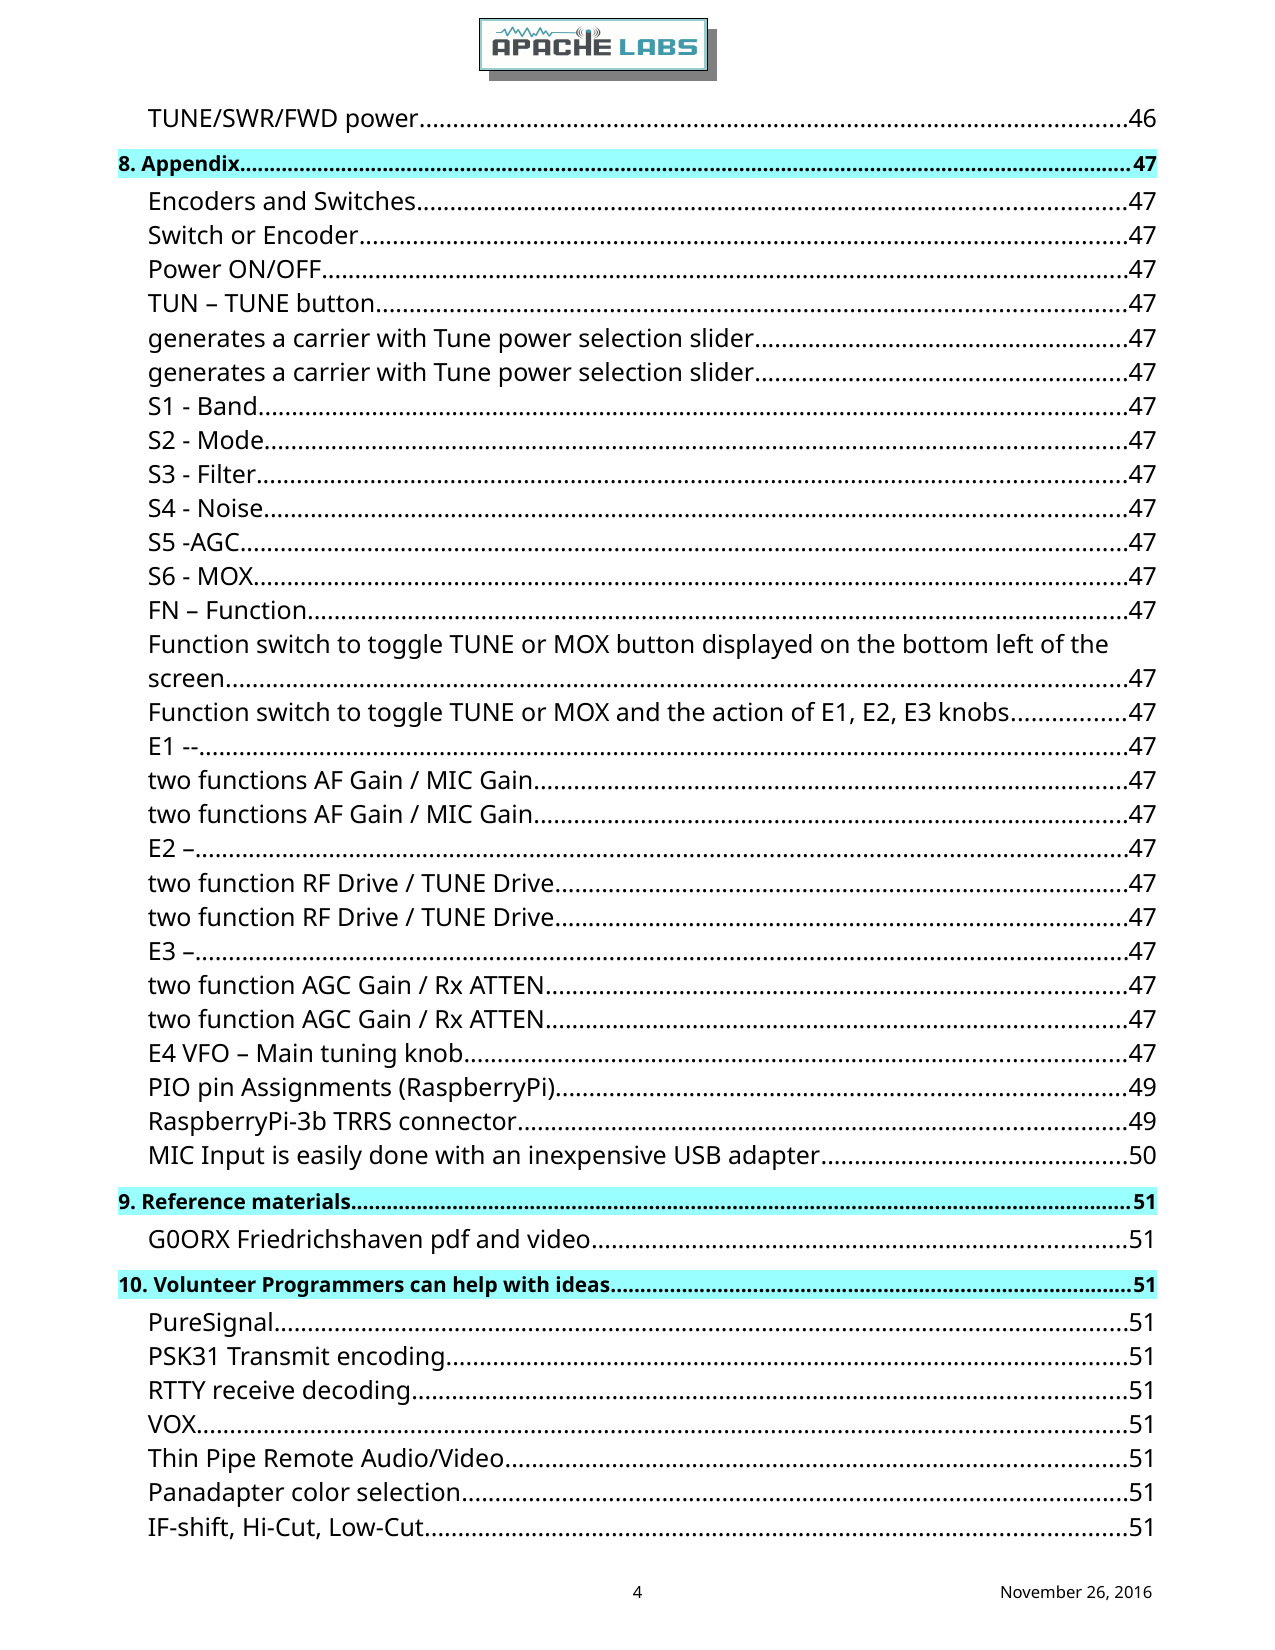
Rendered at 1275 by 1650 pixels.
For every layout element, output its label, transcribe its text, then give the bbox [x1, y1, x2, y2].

text TUN – TUNE button 47 [148, 286, 1157, 320]
text FN – Function 47 [148, 593, 1157, 627]
text S3 - Filter 47 [148, 456, 1157, 491]
text two function AGC Gain / Rx ATTEN 47 [148, 967, 1157, 1001]
text RTTY receive decoding 51 [148, 1373, 1157, 1407]
text two functions AF Gain / MIC Gain 47 [148, 797, 1157, 831]
text PSK31 Transmit encoding 51 [148, 1339, 1157, 1373]
text Thin Pipe Remote Audio/Video 51 [148, 1441, 1157, 1475]
text PIO pin Assignments (RaspberryPi) 49 [148, 1069, 1157, 1104]
text E3 – 47 [148, 933, 1157, 967]
text S1 - Band 47 [148, 388, 1157, 422]
text generates a carrier with Tune power selection slider 47 [148, 320, 1157, 354]
text RaspberryPi-3b TRRS connector 49 [148, 1104, 1157, 1138]
text S6 - MOX 47 [148, 559, 1157, 593]
text two functions AF Gain / MIC Gain 47 [148, 763, 1157, 797]
text Power ON/OFF 47 [148, 252, 1157, 286]
text Switch or Encoder 47 [148, 218, 1157, 252]
picture [482, 21, 704, 68]
text G0ORX Friedrichshaven pdf and video 51 [148, 1221, 1157, 1255]
text S2 - Mode 47 [148, 422, 1157, 456]
text IF-shift, Hi-Cut, Low-Cut 51 [148, 1509, 1157, 1543]
text MIC Input is easily done with an inexpensive USB adapter 50 [148, 1138, 1157, 1172]
text S5 -AGC 47 [148, 524, 1157, 559]
text two function RF Drive / TUNE Drive 47 [148, 899, 1157, 933]
text generates a carrier with Tune power selection slider 47 [148, 354, 1157, 388]
text E4 VFO – Main tuning knob 47 [148, 1036, 1157, 1069]
text TUNE/SWR/FWD power 46 [148, 100, 1157, 134]
text PureSignal 51 [148, 1305, 1157, 1339]
text Function switch to toggle TUNE or MOX and the action of E1, E2, E3 knobs 47 [148, 695, 1157, 729]
text E1 -- 47 [148, 729, 1157, 763]
text VOX 51 [148, 1407, 1157, 1441]
text two function RF Drive / TUNE Drive 47 [148, 865, 1157, 899]
text E2 – 47 [148, 831, 1157, 865]
text S4 - Noise 47 [148, 491, 1157, 524]
text Panadapter color selection 51 [148, 1475, 1157, 1509]
text two function AGC Gain / Rx ATTEN 47 [148, 1001, 1157, 1036]
text Function switch to toggle TUNE or MOX button displayed on the bottom left of the screen 47 [148, 627, 1157, 695]
text Encoders and Switches 47 [148, 184, 1157, 218]
